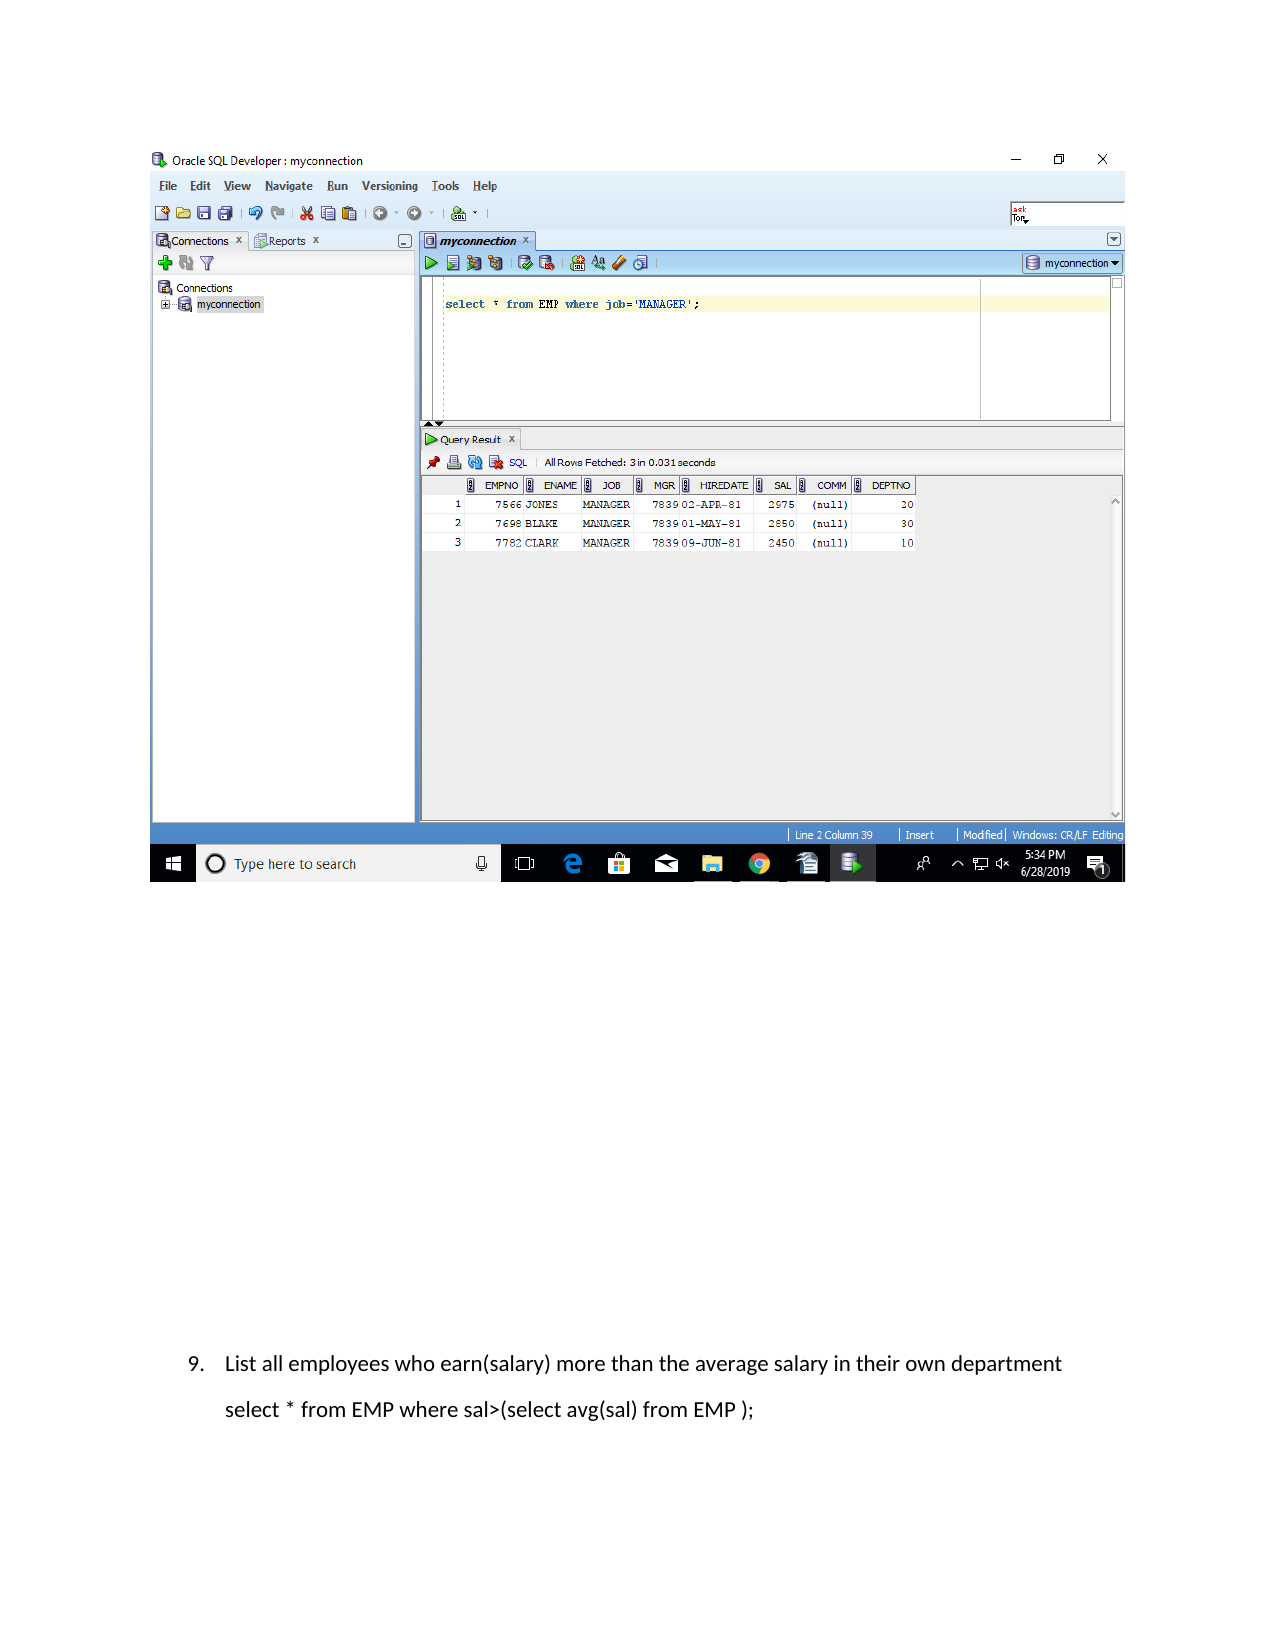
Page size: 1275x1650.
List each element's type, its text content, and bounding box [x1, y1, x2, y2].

list select * from EMP where sal>(select avg(sal) from EMP ); [187, 1395, 1125, 1423]
picture [150, 150, 1125, 882]
list List all employees who earn(salary) more than the average salary in their own department [187, 1349, 1125, 1377]
